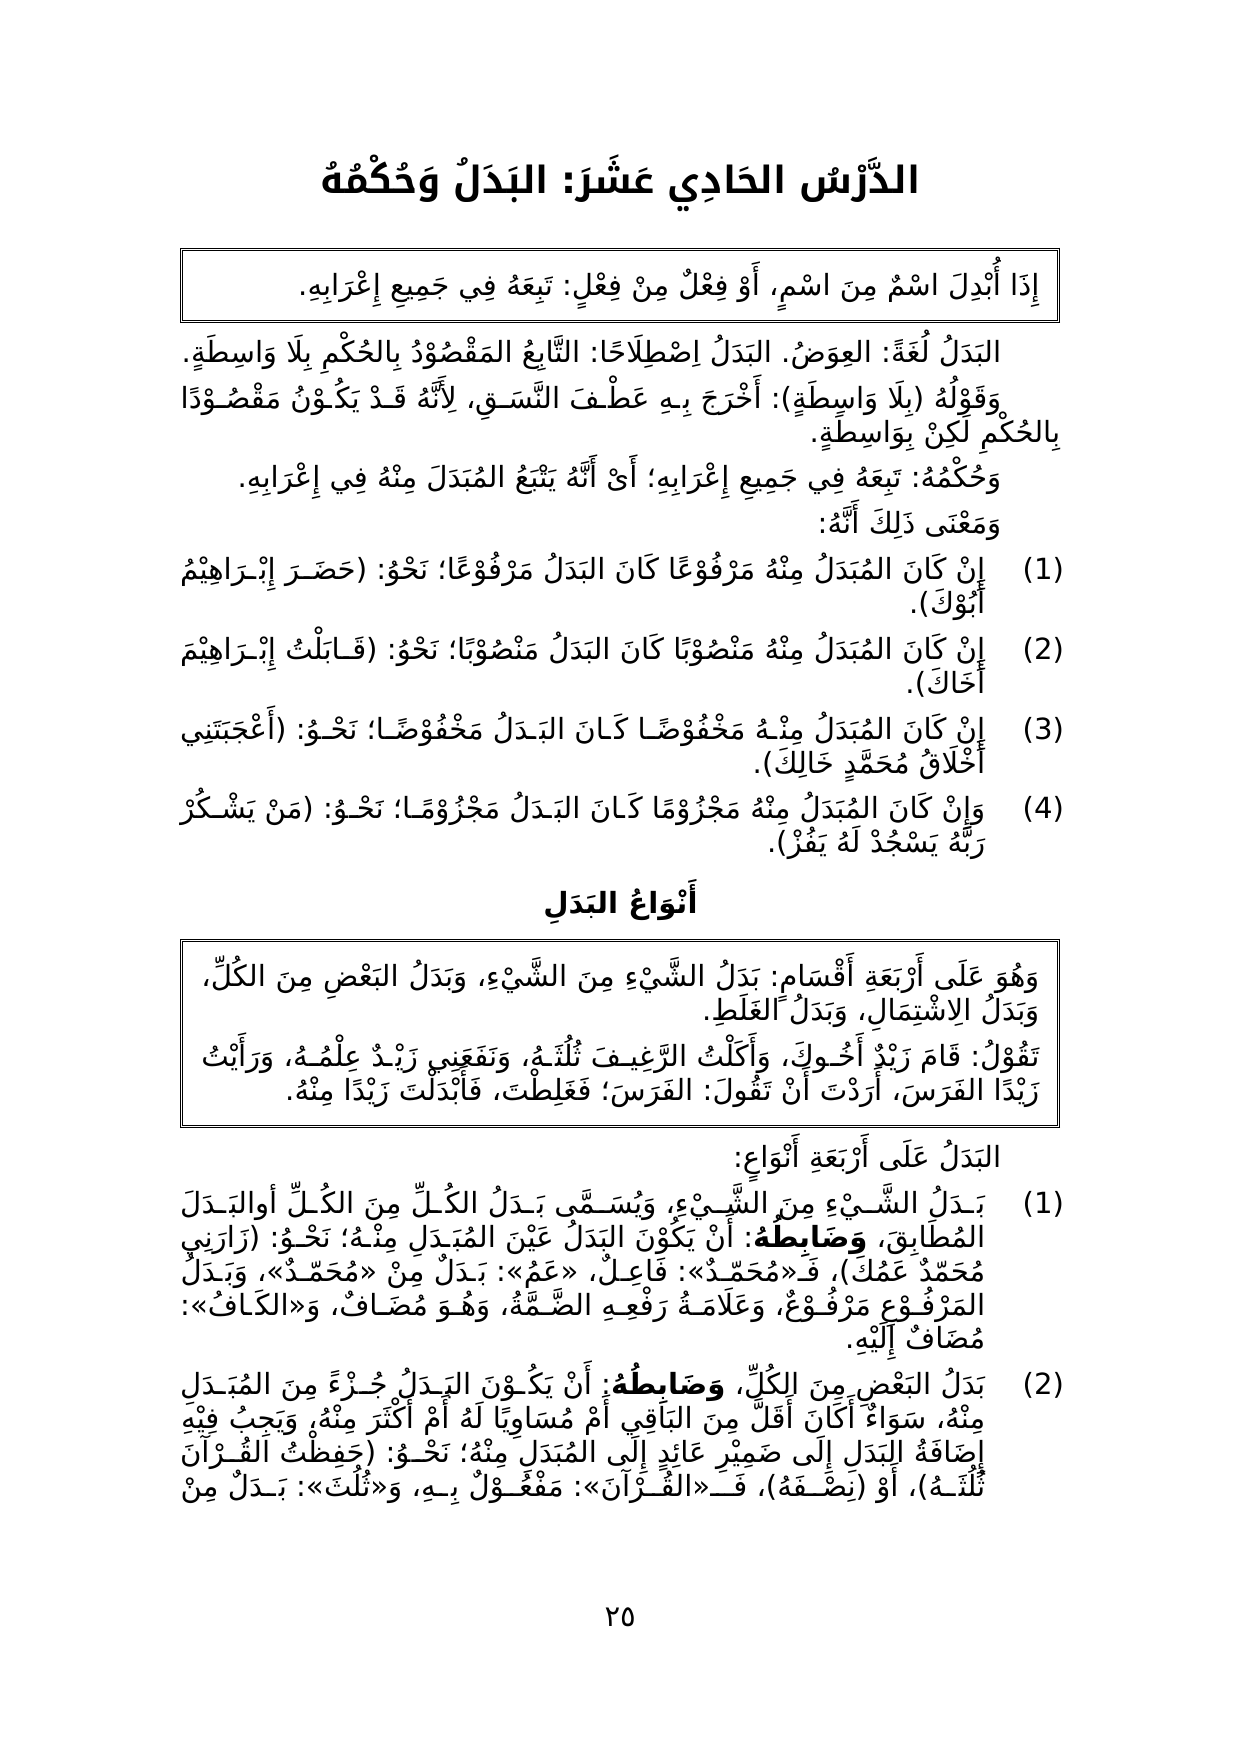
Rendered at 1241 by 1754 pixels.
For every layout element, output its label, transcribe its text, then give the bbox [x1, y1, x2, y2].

text وَحُكْمُهُ: تَبِعَهُ فِي جَمِيعِ إِعْرَابِهِ؛ أَىْ أَنَّهُ يَتْبَعُ المُبَدَلَ مِنْهُ فِي إِعْرَابِهِ. [180, 461, 1060, 495]
list بَدَلُ الشَّيْءِ مِنَ الشَّيْءِ، وَيُسَمَّى بَدَلُ الكُلِّ مِنَ الكُلِّ أوالبَدَلَ المُطَابِقَ، وَضَابِطُهُ: أَنْ يَكُوْنَ البَدَلُ عَيْنَ المُبَدَلِ مِنْهُ؛ نَحْوُ: (زَارَنِي مُحَمّدٌ عَمُكَ)، فَـ«مُحَمّدٌ»: فَاعِلٌ، «عَمُ»: بَدَلٌ مِنْ «مُحَمّدٌ»، وَبَدَلُ المَرْفُوْعِ مَرْفُوْعٌ، وَعَلَامَةُ رَفْعِهِ الضَّمَّةُ، وَهُوَ مُضَافٌ، وَ«الكَافُ»: مُضَافٌ إِلَيْهِ. [180, 1186, 1023, 1356]
text إِذَا أُبْدِلَ اسْمٌ مِنَ اسْمٍ، أَوْ فِعْلٌ مِنْ فِعْلٍ: تَبِعَهُ فِي جَمِيعِ إِعْرَابِهِ. [183, 251, 1057, 320]
list وَإِنْ كَانَ المُبَدَلُ مِنْهُ مَجْزُوْمًا كَانَ البَدَلُ مَجْزُوْمًا؛ نَحْوُ: (مَنْ يَشْكُرْ رَبَّهُ يَسْجُدْ لَهُ يَفُزْ). [180, 792, 1023, 860]
list إِنْ كَانَ المُبَدَلُ مِنْهُ مَنْصُوْبًا كَانَ البَدَلُ مَنْصُوْبًا؛ نَحْوُ: (قَابَلْتُ إِبْرَاهِيْمَ أَخَاكَ). [180, 632, 1023, 700]
subtitle الدَّرْسُ الحَادِي عَشَرَ: البَدَلُ وَحُكْمُهُ [180, 146, 1060, 217]
text البَدَلُ عَلَى أَرْبَعَةِ أَنْوَاعٍ: [180, 1140, 1060, 1174]
text وَمَعْنَى ذَلِكَ أَنَّهُ: [180, 507, 1060, 541]
list إِنْ كَانَ المُبَدَلُ مِنْهُ مَرْفُوْعًا كَانَ البَدَلُ مَرْفُوْعًا؛ نَحْوُ: (حَضَرَ إِبْرَاهِيْمُ أَبُوْكَ). [180, 552, 1023, 620]
text تَقُوْلُ: قَامَ زَيْدٌ أَخُوكَ، وَأَكَلْتُ الرَّغِيفَ ثُلُثَهُ، وَنَفَعَنِي زَيْدٌ عِلْمُهُ، وَرَأَيْتُ زَيْدًا الفَرَسَ، أَرَدْتَ أَنْ تَقُولَ: الفَرَسَ؛ فَغَلِطْتَ، فَأَبْدَلْتَ زَيْدًا مِنْهُ. [183, 1019, 1057, 1125]
list إِنْ كَانَ المُبَدَلُ مِنْهُ مَخْفُوْضًا كَانَ البَدَلُ مَخْفُوْضًا؛ نَحْوُ: (أَعْجَبَتَنِي أَخْلَاقُ مُحَمَّدٍ خَالِكَ). [180, 712, 1023, 780]
text وَقَوْلُهُ (بِلَا وَاسِطَةٍ): أَخْرَجَ بِهِ عَطْفَ النَّسَقِ، لِأَنَّهُ قَدْ يَكُوْنُ مَقْصُوْدًا بِالحُكْمِ لَكِنْ بِوَاسِطَةٍ. [180, 381, 1060, 449]
list بَدَلُ البَعْضِ مِنَ الكُلِّ، وَضَابِطُهُ: أَنْ يَكُوْنَ البَدَلُ جُزْءً مِنَ المُبَدَلِ مِنْهُ، سَوَاءٌ أَكَانَ أَقَلَّ مِنَ البَاقِي أَمْ مُسَاوِيًا لَهُ أَمْ أَكْثَرَ مِنْهُ، وَيَجِبُ فِيْهِ إِضَافَةُ البَدَلِ إِلَى ضَمِيْرِ عَائِدٍ إِلَى المُبَدَلِ مِنْهُ؛ نَحْوُ: (حَفِظْتُ القُرْآنَ ثُلُثَهُ)، أَوْ (نِصْفَهُ)، فَـ«القُرْآنَ»: مَفْعُوْلٌ بِهِ، وَ«ثُلُثَ»: بَدَلٌ مِنْ [180, 1368, 1023, 1503]
text وَهُوَ عَلَى أَرْبَعَةِ أَقْسَامٍ: بَدَلُ الشَّيْءِ مِنَ الشَّيْءِ، وَبَدَلُ البَعْضِ مِنَ الكُلِّ، وَبَدَلُ الِاشْتِمَالِ، وَبَدَلُ الغَلَطِ. [183, 942, 1057, 1019]
subtitle أَنْوَاعُ البَدَلِ [180, 887, 1060, 921]
text البَدَلُ لُغَةً: العِوَضُ. البَدَلُ اِصْطِلَاحًا: التَّابِعُ المَقْصُوْدُ بِالحُكْمِ بِلَا وَاسِطَةٍ. [180, 335, 1060, 369]
